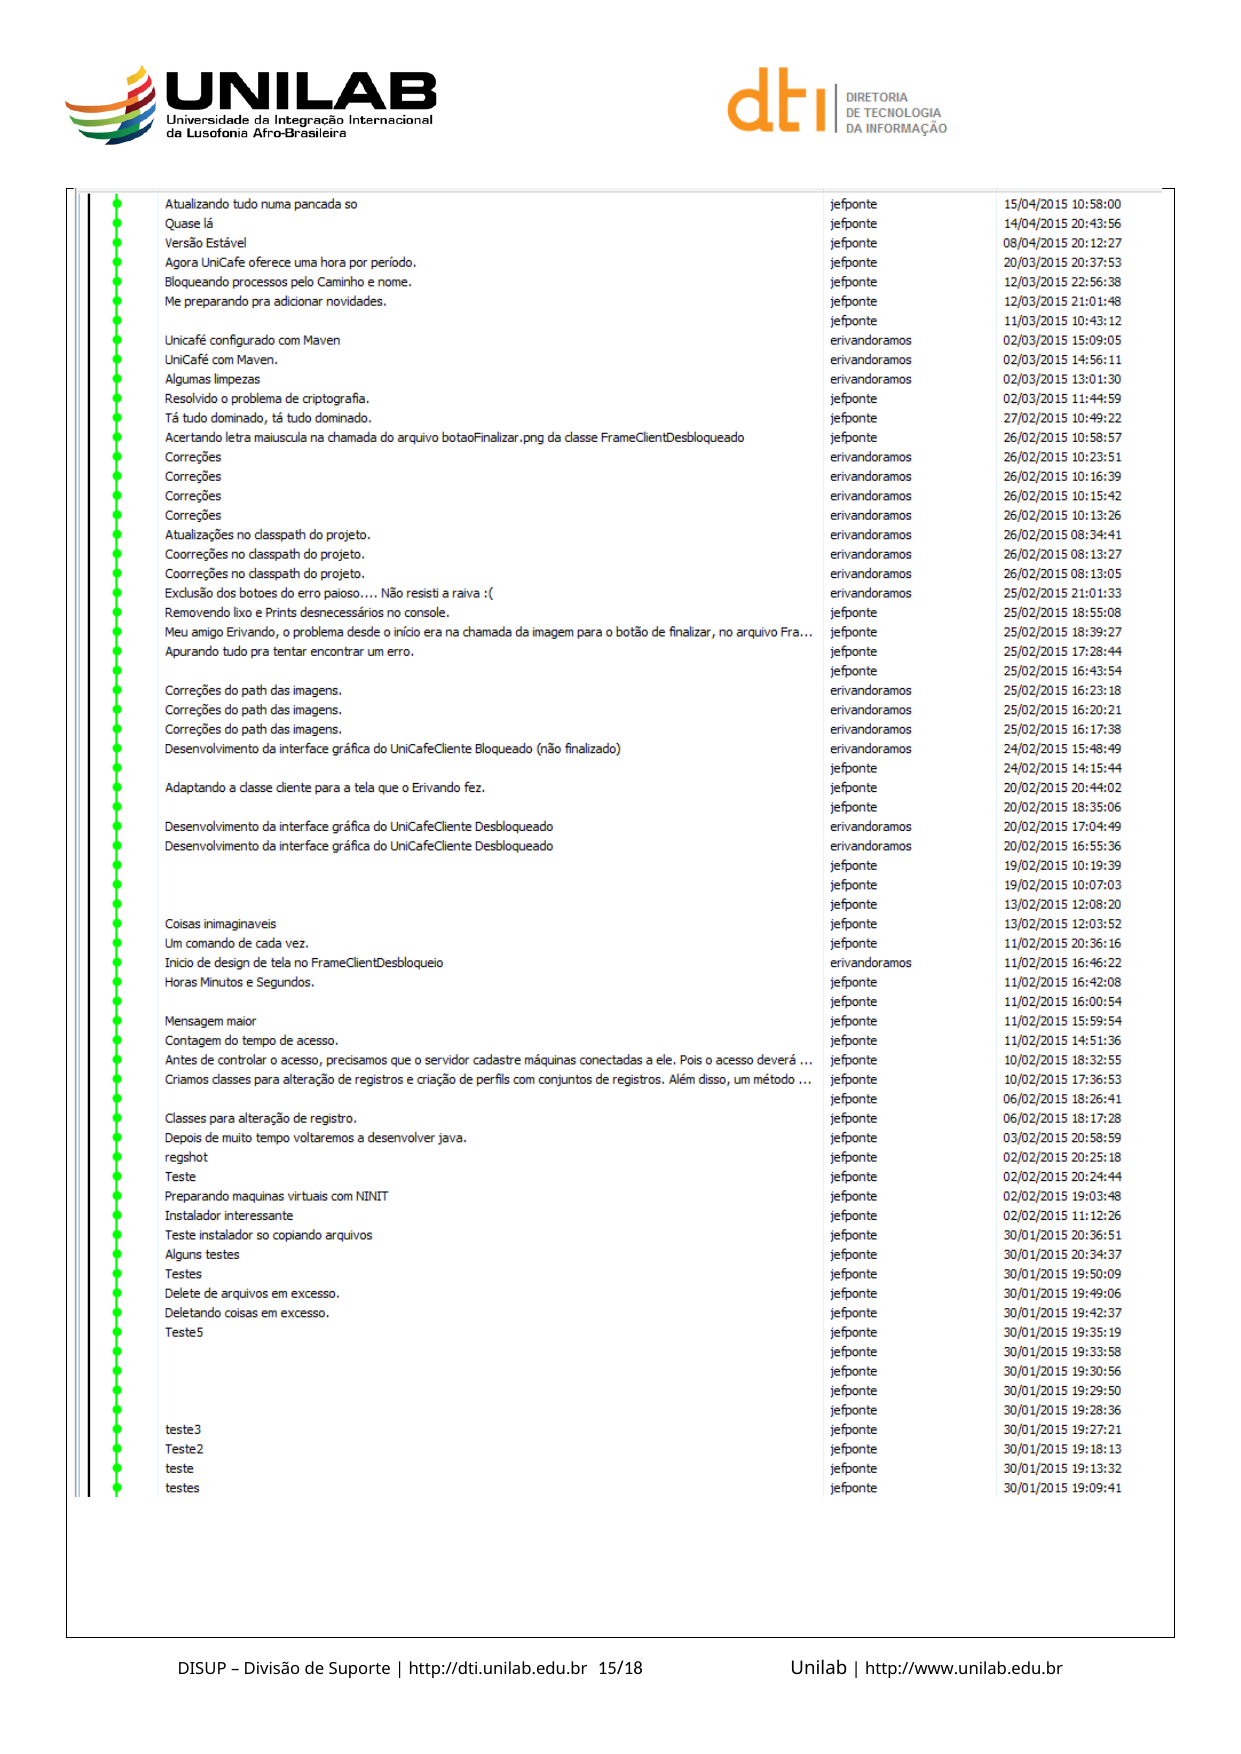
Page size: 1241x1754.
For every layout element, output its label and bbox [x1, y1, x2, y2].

table_cell [67, 189, 1174, 1637]
picture [73, 188, 1163, 1497]
picture [727, 56, 955, 145]
